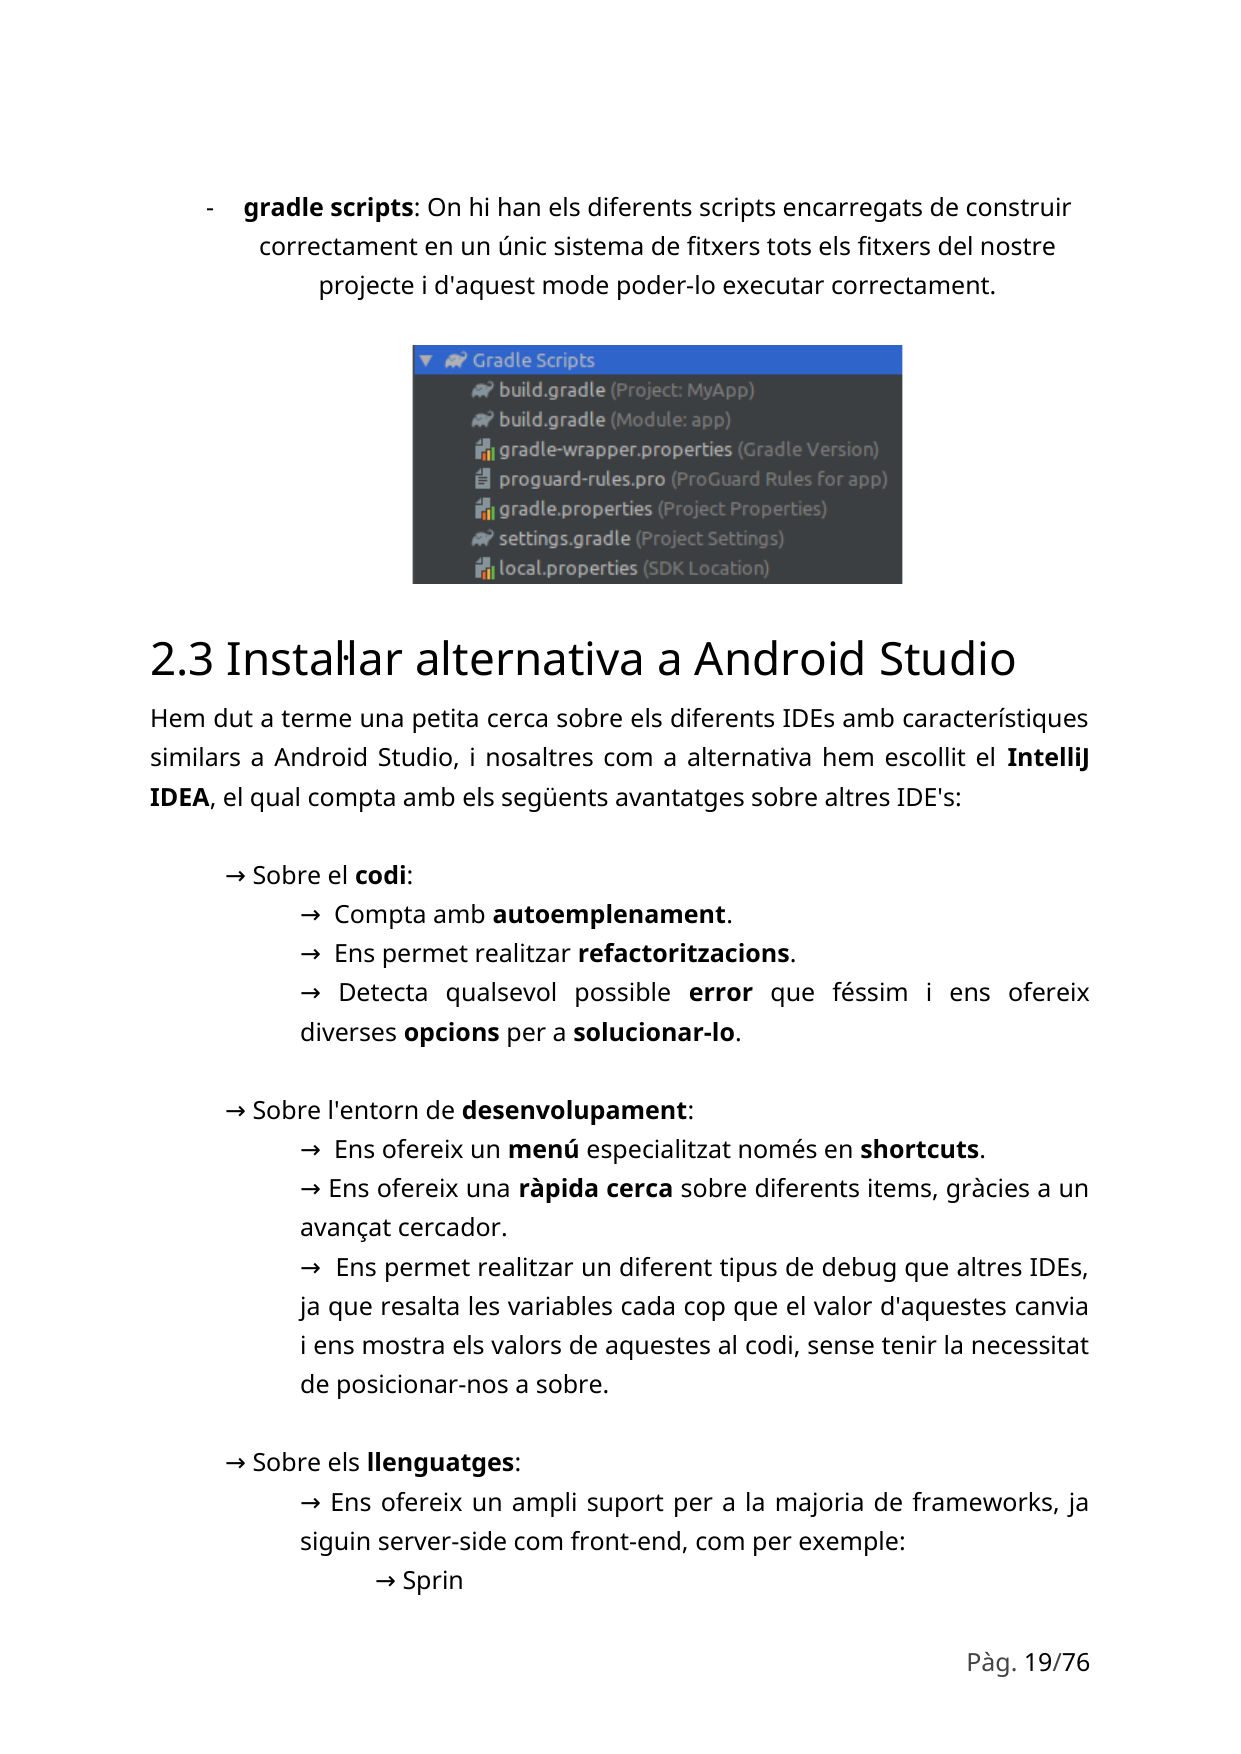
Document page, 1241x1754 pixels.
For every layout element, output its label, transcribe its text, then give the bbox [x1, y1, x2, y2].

text → Ens permet realitzar refactoritzacions. [300, 936, 1090, 970]
text → Sobre el codi: [150, 857, 1090, 892]
text → Ens permet realitzar un diferent tipus de debug que altres IDEs, ja que resalta les variables cada cop que el valor d'aquestes canvia i ens mostra els valors de aquestes al codi, sense tenir la necessitat de posicionar-nos a sobre. [300, 1249, 1090, 1401]
text Hem dut a terme una petita cerca sobre els diferents IDEs amb característiques similars a Android Studio, i nosaltres com a alternativa hem escollit el IntelliJ IDEA, el qual compta amb els següents avantatges sobre altres IDE's: [150, 701, 1090, 813]
picture [412, 345, 903, 584]
text → Detecta qualsevol possible error que féssim i ens ofereix diverses opcions per a solucionar-lo. [300, 975, 1090, 1048]
text → Sprin [300, 1562, 1090, 1597]
subtitle 2.3 Instal·lar alternativa a Android Studio [150, 626, 1090, 688]
list gradle scripts: On hi han els diferents scripts encarregats de construir correctament en un únic sistema de fitxers tots els fitxers del nostre projecte i d'aquest mode poder-lo executar correctament. [187, 189, 1090, 302]
text → Sobre els llenguatges: [150, 1445, 1090, 1479]
text → Ens ofereix un ampli suport per a la majoria de frameworks, ja siguin server-side com front-end, com per exemple: [300, 1484, 1090, 1557]
text → Ens ofereix un menú especialitzat només en shortcuts. [225, 1132, 1090, 1166]
text → Sobre l'entorn de desenvolupament: [225, 1092, 1090, 1127]
text → Compta amb autoemplenament. [225, 897, 1090, 931]
text → Ens ofereix una ràpida cerca sobre diferents items, gràcies a un avançat cercador. [300, 1171, 1090, 1244]
